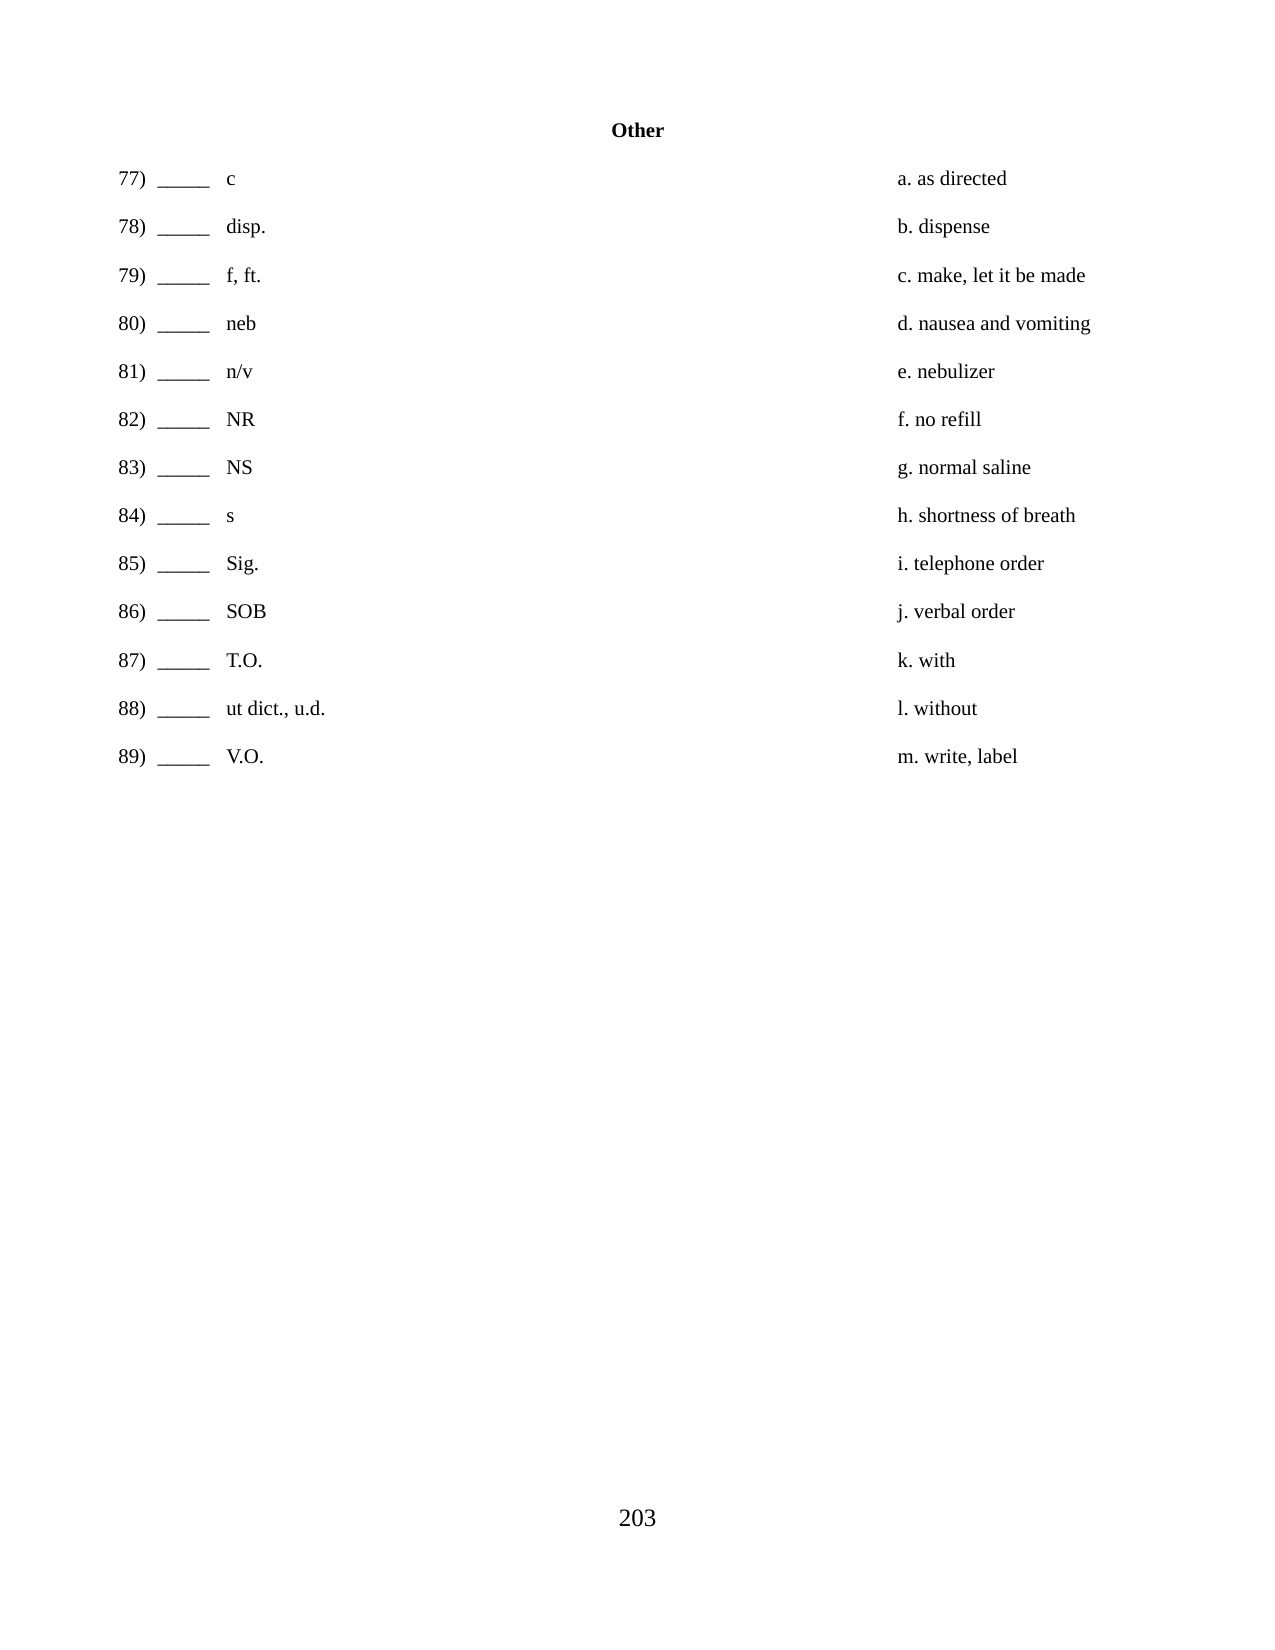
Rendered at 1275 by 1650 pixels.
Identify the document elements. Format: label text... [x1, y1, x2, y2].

table_cell 83) [118, 455, 157, 503]
table_cell neb [226, 311, 897, 359]
table_cell NS [226, 455, 897, 503]
table_cell _____ [157, 744, 226, 792]
table_cell k. with [898, 648, 1157, 696]
table_cell _____ [157, 551, 226, 599]
table_cell _____ [157, 648, 226, 696]
table_cell 80) [118, 311, 157, 359]
table_cell 85) [118, 551, 157, 599]
table_cell m. write, label [898, 744, 1157, 792]
table_cell _____ [157, 407, 226, 455]
table_cell 79) [118, 263, 157, 311]
table_cell i. telephone order [898, 551, 1157, 599]
table_cell ut dict., u.d. [226, 696, 897, 744]
table_cell d. nausea and vomiting [898, 311, 1157, 359]
table_cell 89) [118, 744, 157, 792]
table_cell _____ [157, 359, 226, 407]
table_header _____ [157, 166, 226, 214]
table_cell n/v [226, 359, 897, 407]
table_cell 87) [118, 648, 157, 696]
table_cell 81) [118, 359, 157, 407]
text Other [118, 118, 1157, 142]
table_cell l. without [898, 696, 1157, 744]
table_cell j. verbal order [898, 599, 1157, 647]
table_cell 88) [118, 696, 157, 744]
table_cell _____ [157, 599, 226, 647]
table_cell f, ft. [226, 263, 897, 311]
table_cell V.O. [226, 744, 897, 792]
table_cell disp. [226, 214, 897, 262]
table_cell NR [226, 407, 897, 455]
table_cell b. dispense [898, 214, 1157, 262]
table_cell _____ [157, 696, 226, 744]
table_header 77) [118, 166, 157, 214]
table_cell SOB [226, 599, 897, 647]
table_cell T.O. [226, 648, 897, 696]
table_cell g. normal saline [898, 455, 1157, 503]
table_cell e. nebulizer [898, 359, 1157, 407]
table_cell s [226, 503, 897, 551]
table_cell Sig. [226, 551, 897, 599]
table_cell _____ [157, 311, 226, 359]
table_cell 86) [118, 599, 157, 647]
table_cell f. no refill [898, 407, 1157, 455]
table_cell c. make, let it be made [898, 263, 1157, 311]
table_cell _____ [157, 263, 226, 311]
table_header a. as directed [898, 166, 1157, 214]
table_cell _____ [157, 455, 226, 503]
table_cell _____ [157, 214, 226, 262]
table_cell h. shortness of breath [898, 503, 1157, 551]
table_cell 84) [118, 503, 157, 551]
table_cell 82) [118, 407, 157, 455]
table_cell 78) [118, 214, 157, 262]
table_cell _____ [157, 503, 226, 551]
table_header c [226, 166, 897, 214]
